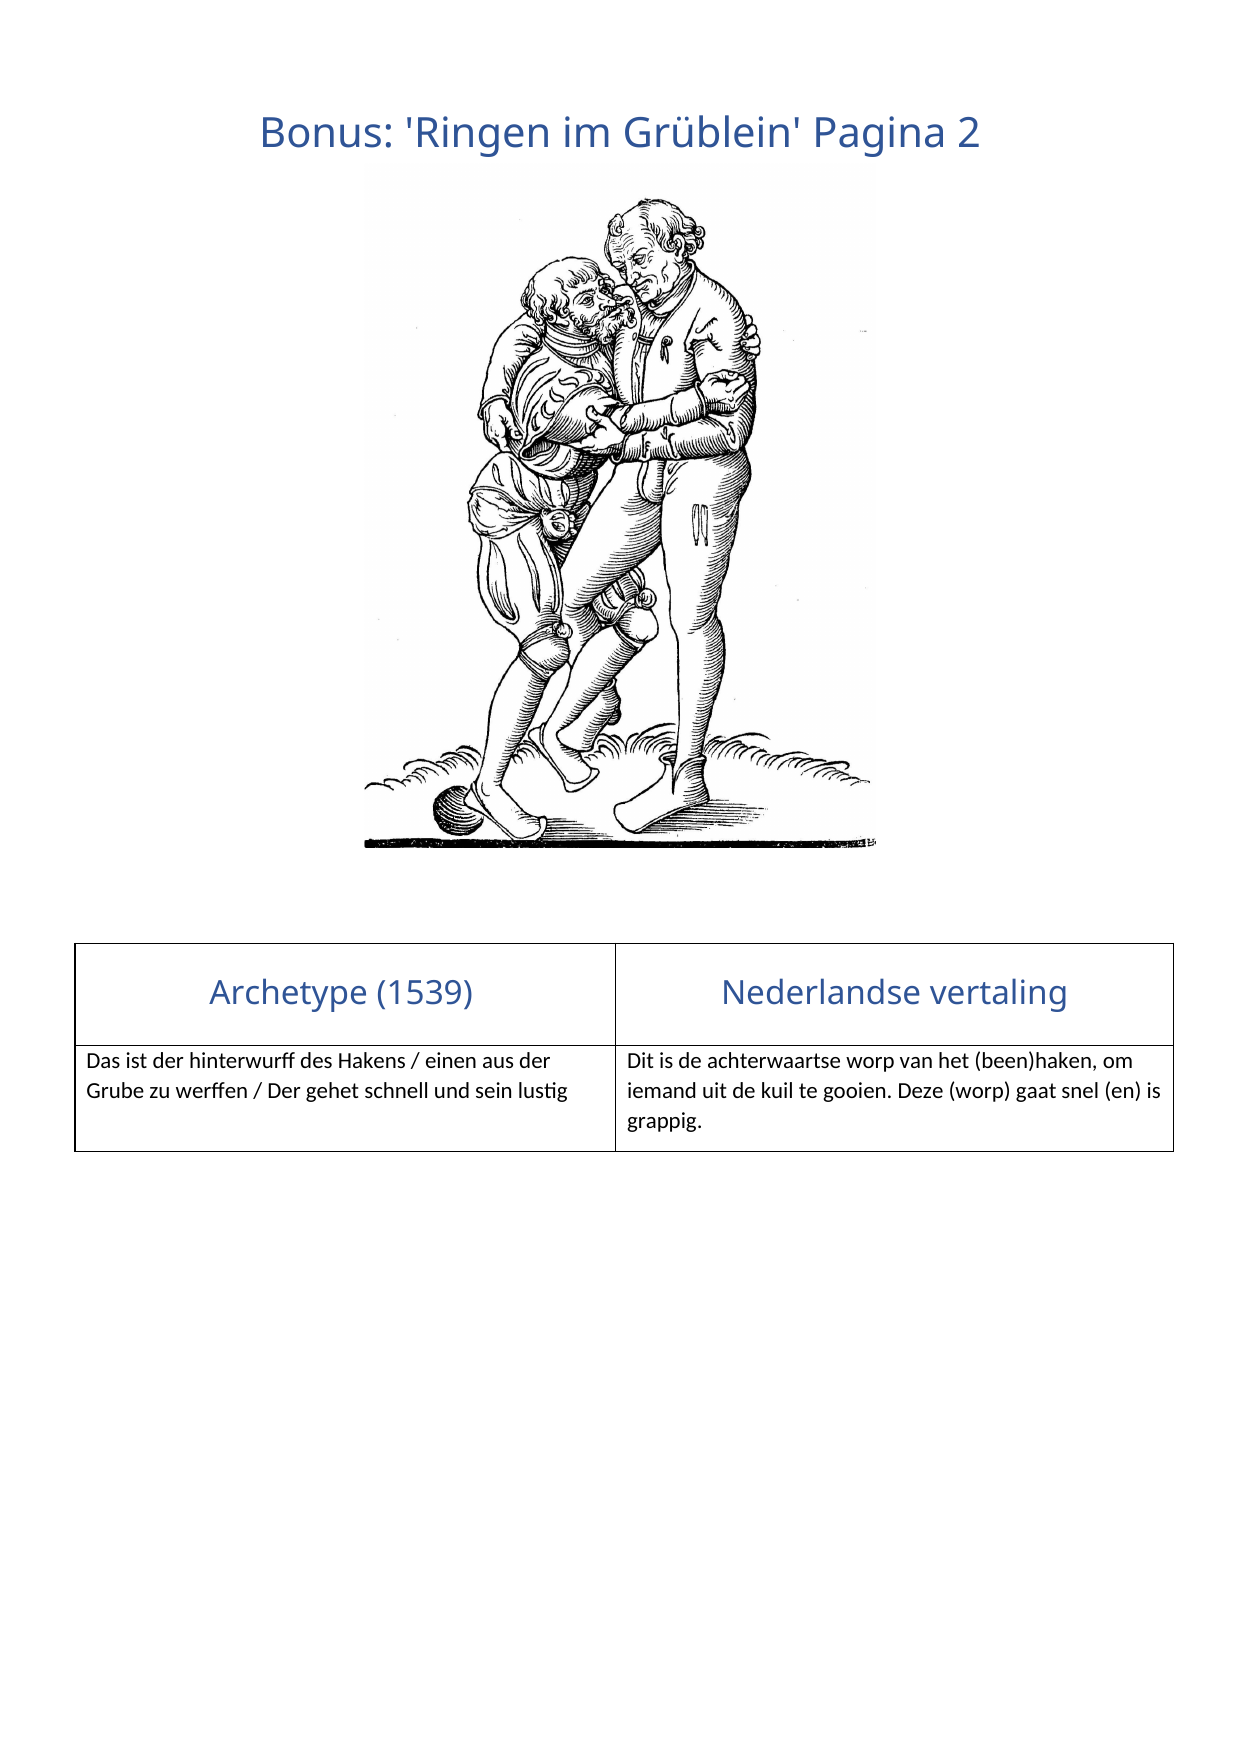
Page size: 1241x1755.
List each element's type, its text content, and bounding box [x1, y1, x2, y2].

table_header Nederlandse vertaling [616, 944, 1173, 1045]
subtitle Bonus: 'Ringen im Grüblein' Pagina 2 [75, 103, 1165, 160]
table_header Archetype (1539) [76, 944, 615, 1045]
picture [364, 163, 876, 848]
table_cell Dit is de achterwaartse worp van het (been)haken, om iemand uit de kuil te gooien. Deze (worp) gaat snel (en) is grappig. [616, 1046, 1173, 1151]
table_cell Das ist der hinterwurff des Hakens / einen aus der Grube zu werffen / Der gehet schnell und sein lustig [76, 1046, 615, 1151]
